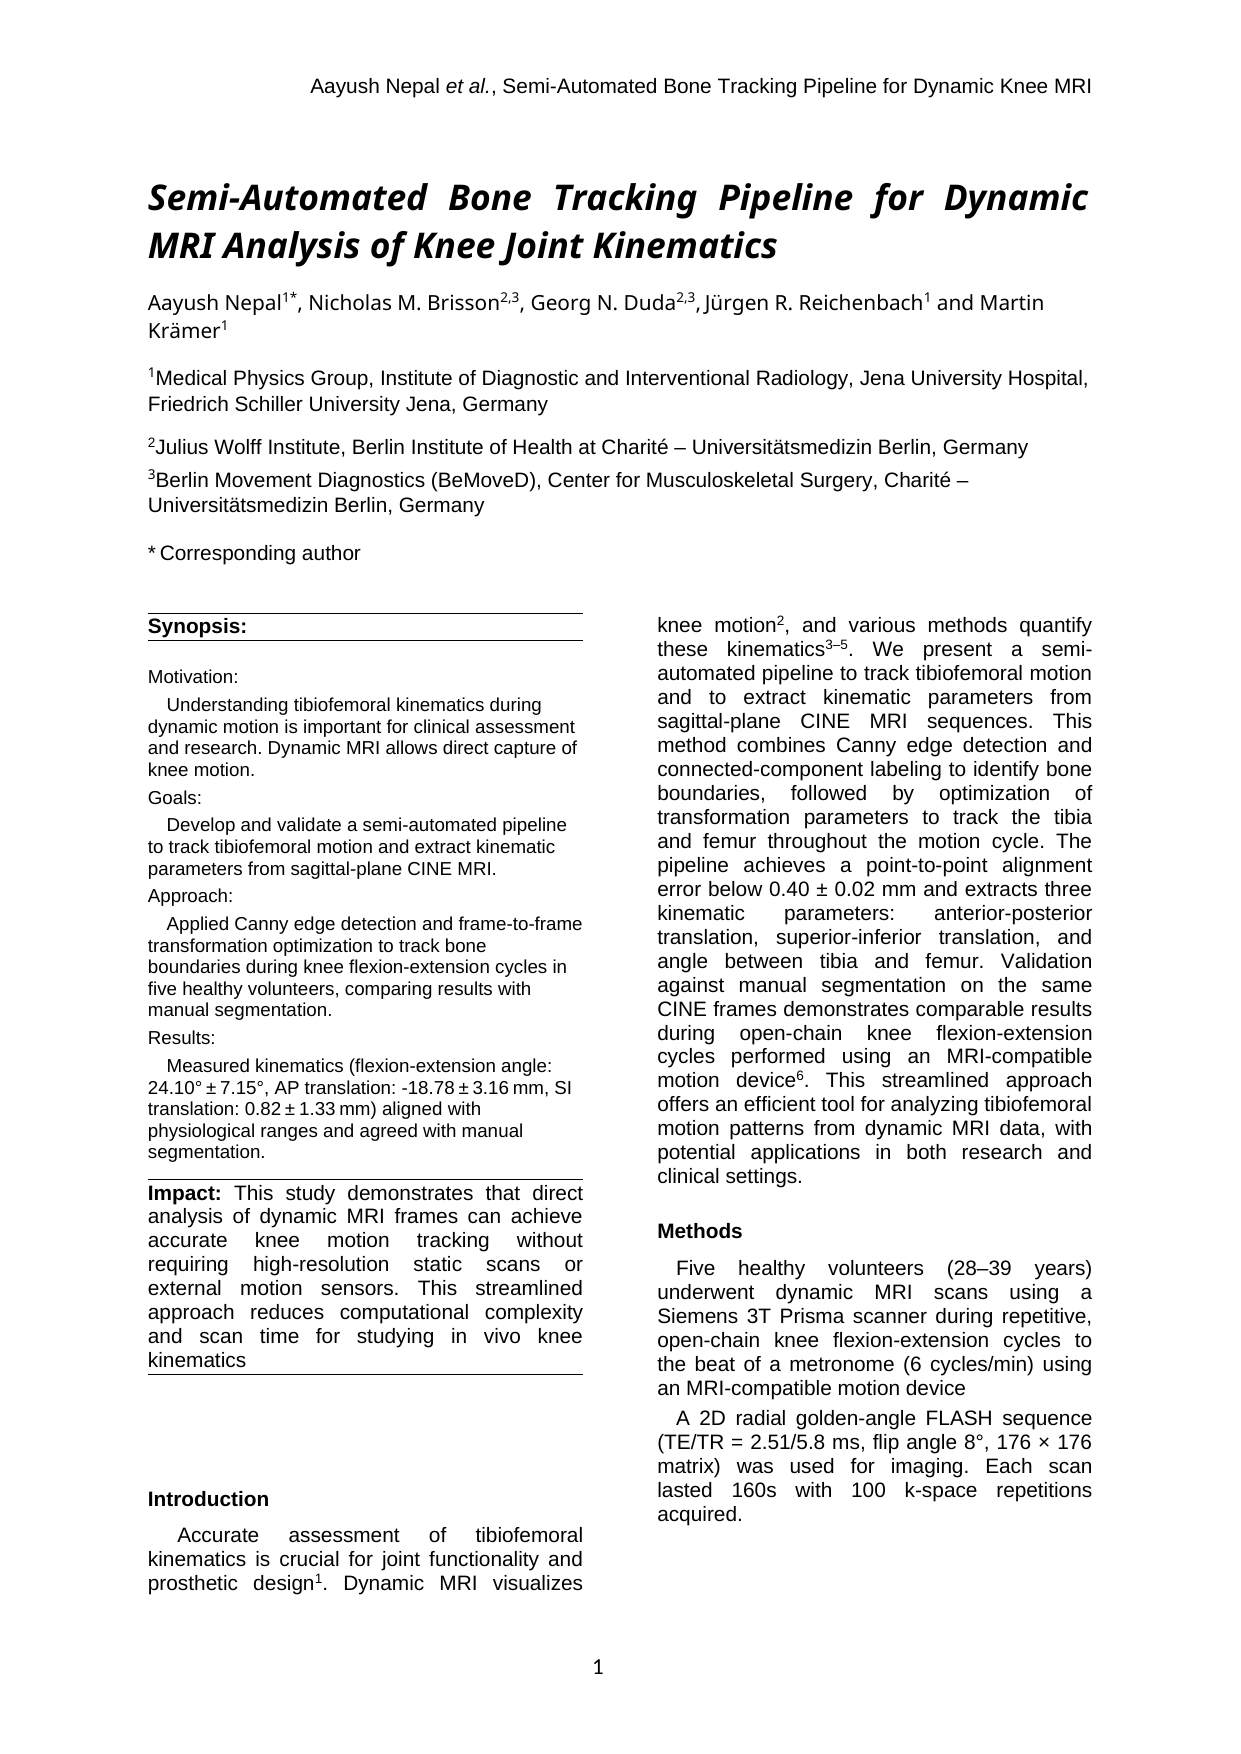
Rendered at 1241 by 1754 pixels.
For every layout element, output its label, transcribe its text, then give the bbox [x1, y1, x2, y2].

text 3Berlin Movement Diagnostics (BeMoveD), Center for Musculoskeletal Surgery, Charité – Universitätsmedizin Berlin, Germany * Corresponding author [148, 465, 1093, 565]
text Accurate assessment of tibiofemoral kinematics is crucial for joint functionality and prosthetic design1. Dynamic MRI visualizes [148, 1523, 583, 1595]
text Measured kinematics (flexion-extension angle: 24.10° ± 7.15°, AP translation: -18.78 ± 3.16 mm, SI translation: 0.82 ± 1.33 mm) aligned with physiological ranges and agreed with manual segmentation. [148, 1055, 583, 1163]
subtitle Introduction [148, 1487, 583, 1511]
subtitle Methods [657, 1219, 1093, 1243]
title Semi-Automated Bone Tracking Pipeline for Dynamic MRI Analysis of Knee Joint Kinematics [148, 173, 1093, 269]
text Impact: This study demonstrates that direct analysis of dynamic MRI frames can achieve accurate knee motion tracking without requiring high-resolution static scans or external motion sensors. This streamlined approach reduces computational complexity and scan time for studying in vivo knee kinematics [148, 1180, 583, 1374]
text Understanding tibiofemoral kinematics during dynamic motion is important for clinical assessment and research. Dynamic MRI allows direct capture of knee motion. [148, 694, 583, 780]
text Five healthy volunteers (28–39 years) underwent dynamic MRI scans using a Siemens 3T Prisma scanner during repetitive, open-chain knee flexion-extension cycles to the beat of a metronome (6 cycles/min) using an MRI-compatible motion device [657, 1256, 1093, 1399]
text Approach: [148, 885, 583, 907]
text Applied Canny edge detection and frame-to-frame transformation optimization to track bone boundaries during knee flexion-extension cycles in five healthy volunteers, comparing results with manual segmentation. [148, 913, 583, 1021]
text Goals: [148, 786, 583, 808]
text A 2D radial golden-angle FLASH sequence (TE/TR = 2.51/5.8 ms, flip angle 8°, 176 × 176 matrix) was used for imaging. Each scan lasted 160s with 100 k-space repetitions acquired. [657, 1406, 1093, 1526]
text 2Julius Wolff Institute, Berlin Institute of Health at Charité – Universitätsmedizin Berlin, Germany [148, 434, 1093, 458]
text Motivation: [148, 666, 583, 688]
text 1Medical Physics Group, Institute of Diagnostic and Interventional Radiology, Jena University Hospital, Friedrich Schiller University Jena, Germany [148, 363, 1093, 416]
text Results: [148, 1027, 583, 1049]
text knee motion2, and various methods quantify these kinematics3–5. We present a semi-automated pipeline to track tibiofemoral motion and to extract kinematic parameters from sagittal-plane CINE MRI sequences. This method combines Canny edge detection and connected-component labeling to identify bone boundaries, followed by optimization of transformation parameters to track the tibia and femur throughout the motion cycle. The pipeline achieves a point-to-point alignment error below 0.40 ± 0.02 mm and extracts three kinematic parameters: anterior-posterior translation, superior-inferior translation, and angle between tibia and femur. Validation against manual segmentation on the same CINE frames demonstrates comparable results during open-chain knee flexion-extension cycles performed using an MRI-compatible motion device6. This streamlined approach offers an efficient tool for analyzing tibiofemoral motion patterns from dynamic MRI data, with potential applications in both research and clinical settings. [657, 613, 1093, 1188]
text Synopsis: [148, 614, 583, 640]
text Develop and validate a semi-automated pipeline to track tibiofemoral motion and extract kinematic parameters from sagittal-plane CINE MRI. [148, 814, 583, 879]
text Aayush Nepal1*, Nicholas M. Brisson2,3, Georg N. Duda2,3, Jürgen R. Reichenbach1 and Martin Krämer1 [148, 288, 1093, 345]
